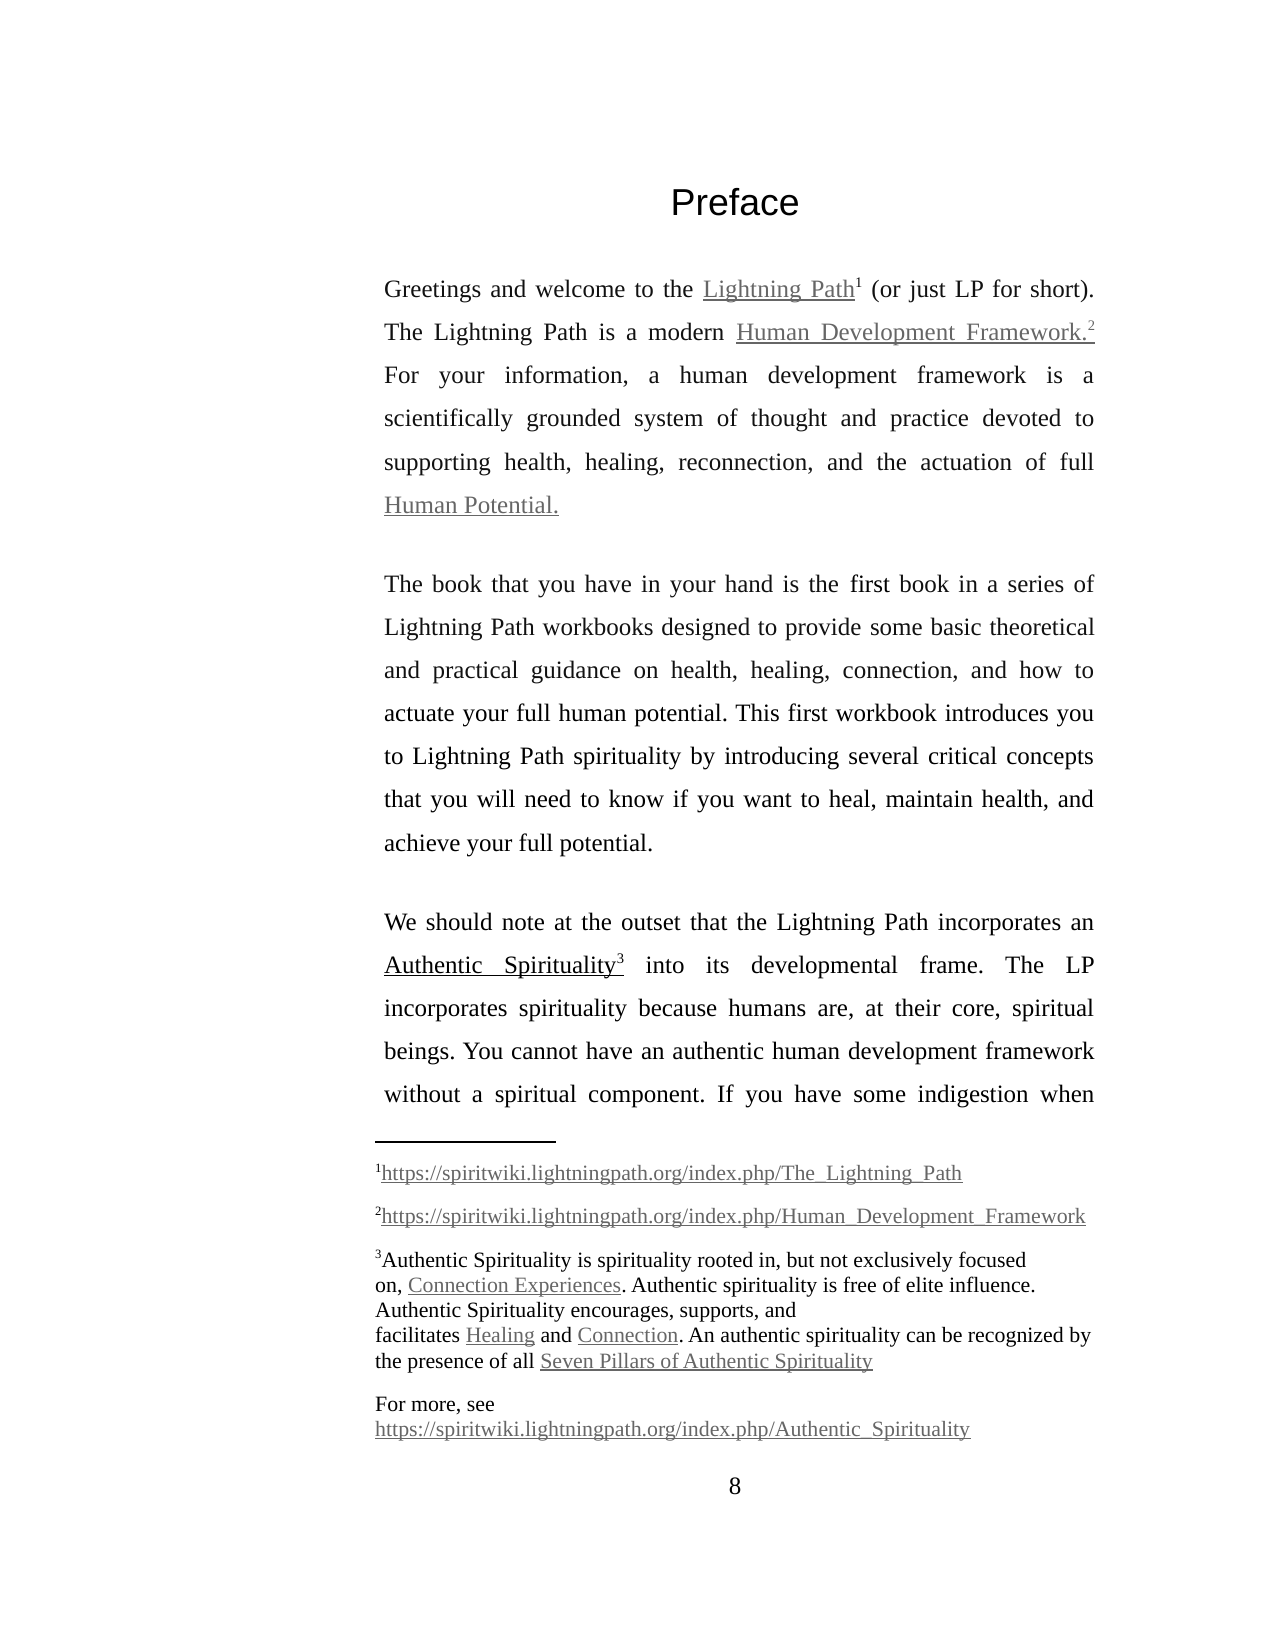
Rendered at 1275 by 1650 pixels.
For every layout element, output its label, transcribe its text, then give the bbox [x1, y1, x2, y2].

text For more, see https://spiritwiki.lightningpath.org/index.php/Authentic_Spirituality [495, 1391, 1095, 1441]
text https://spiritwiki.lightningpath.org/index.php/Human_Development_Framework [375, 1203, 1095, 1229]
text Greetings and welcome to the Lightning Path (or just LP for short). The Lightning Path is a modern Human Development Framework. For your information, a human development framework is a scientifically grounded system of thought and practice devoted to supporting health, healing, reconnection, and the actuation of full Human Potential. [384, 274, 1095, 518]
text The book that you have in your hand is the first book in a series of Lightning Path workbooks designed to provide some basic theoretical and practical guidance on health, healing, connection, and how to actuate your full human potential. This first workbook introduces you to Lightning Path spirituality by introducing several critical concepts that you will need to know if you want to heal, maintain health, and achieve your full potential. [384, 569, 1095, 856]
text https://spiritwiki.lightningpath.org/index.php/The_Lightning_Path [962, 1160, 1095, 1186]
subtitle Preface [375, 180, 1095, 223]
text Authentic Spirituality is spirituality rooted in, but not exclusively focused on, Connection Experiences. Authentic spirituality is free of elite influence. Authentic Spirituality encourages, supports, and facilitates Healing and Connection. An authentic spirituality can be recognized by the presence of all Seven Pillars of Authentic Spirituality [375, 1247, 1095, 1373]
text We should note at the outset that the Lightning Path incorporates an Authentic Spirituality into its developmental frame. The LP incorporates spirituality because humans are, at their core, spiritual beings. You cannot have an authentic human development framework without a spiritual component. If you have some indigestion when [384, 907, 1095, 1108]
